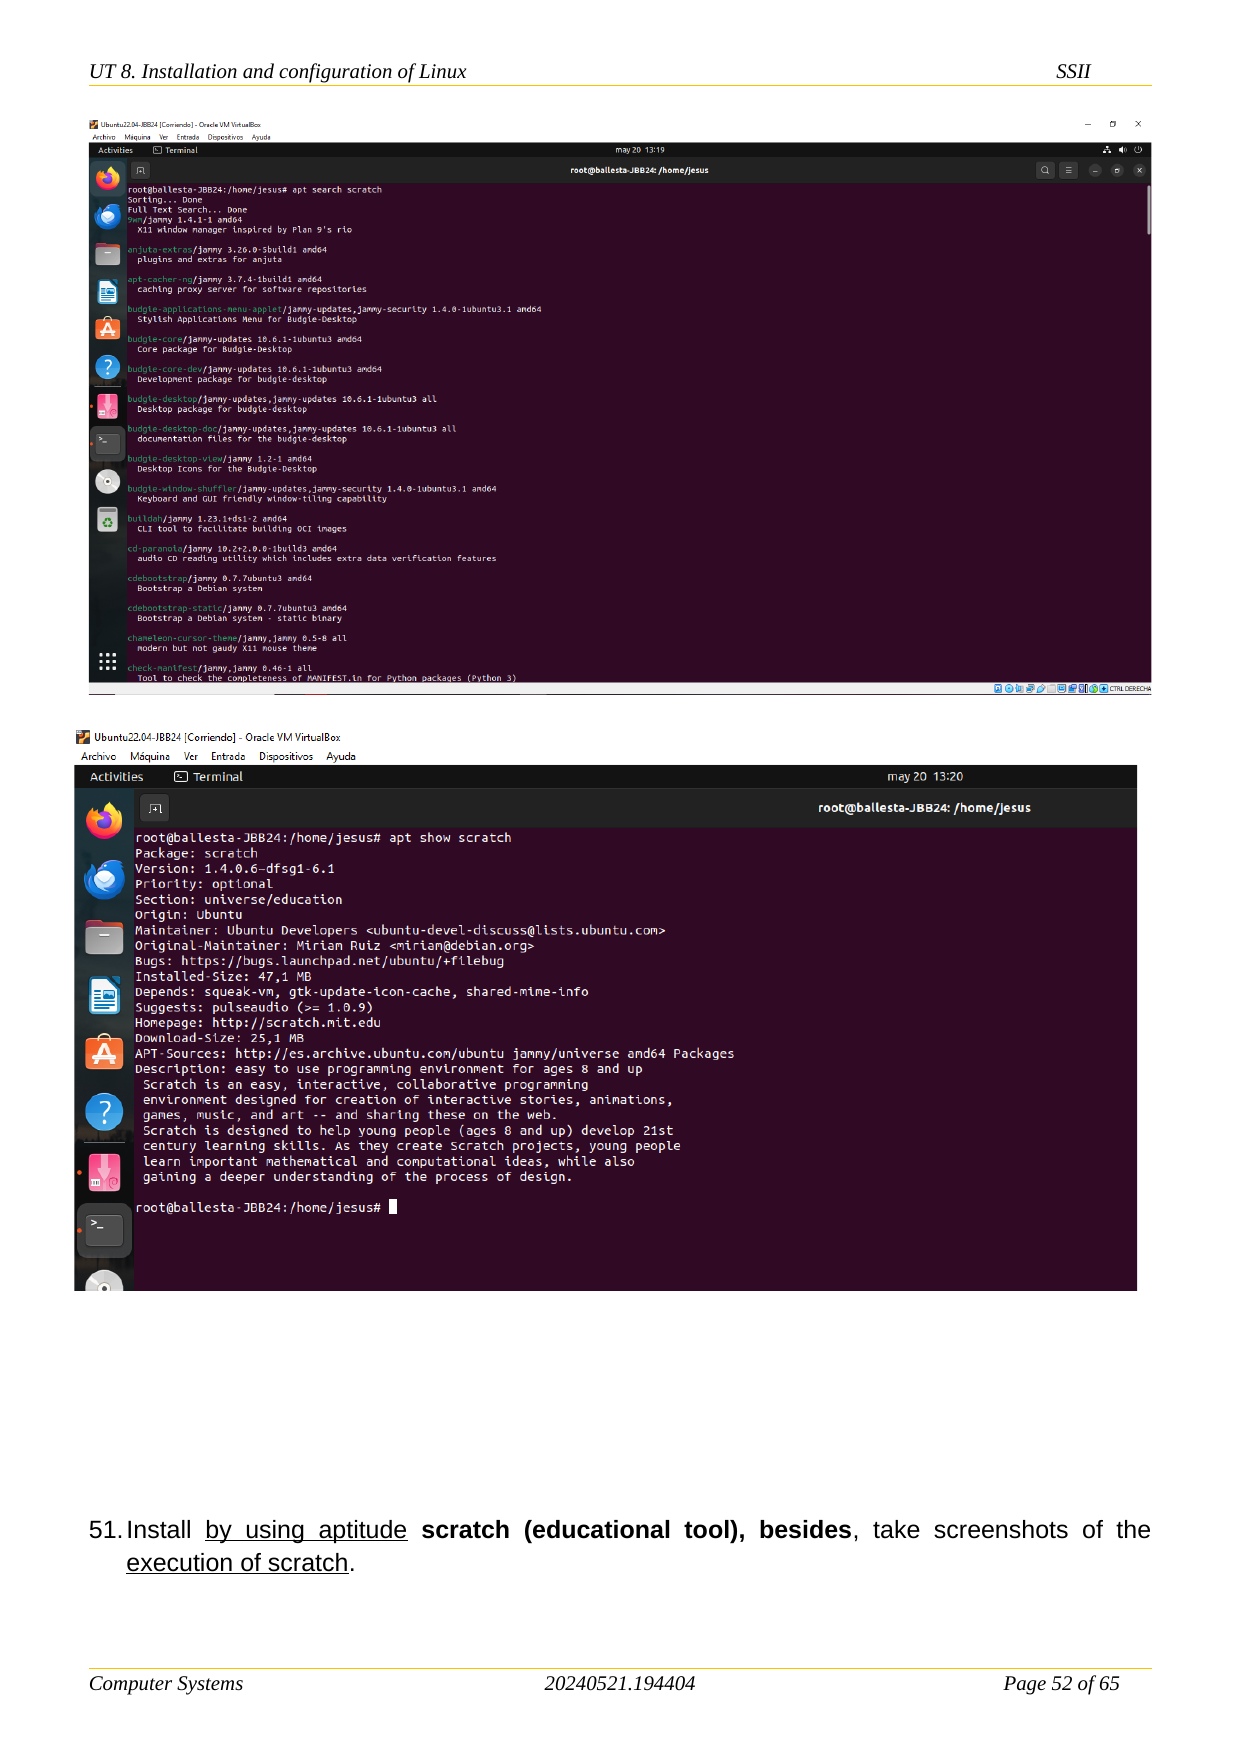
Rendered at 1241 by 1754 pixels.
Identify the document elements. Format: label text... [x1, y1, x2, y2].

picture [74, 728, 1138, 1291]
list Install by using aptitude scratch (educational tool), besides, take screenshots of the execution of scratch. [89, 1514, 1152, 1576]
picture [88, 118, 1152, 695]
